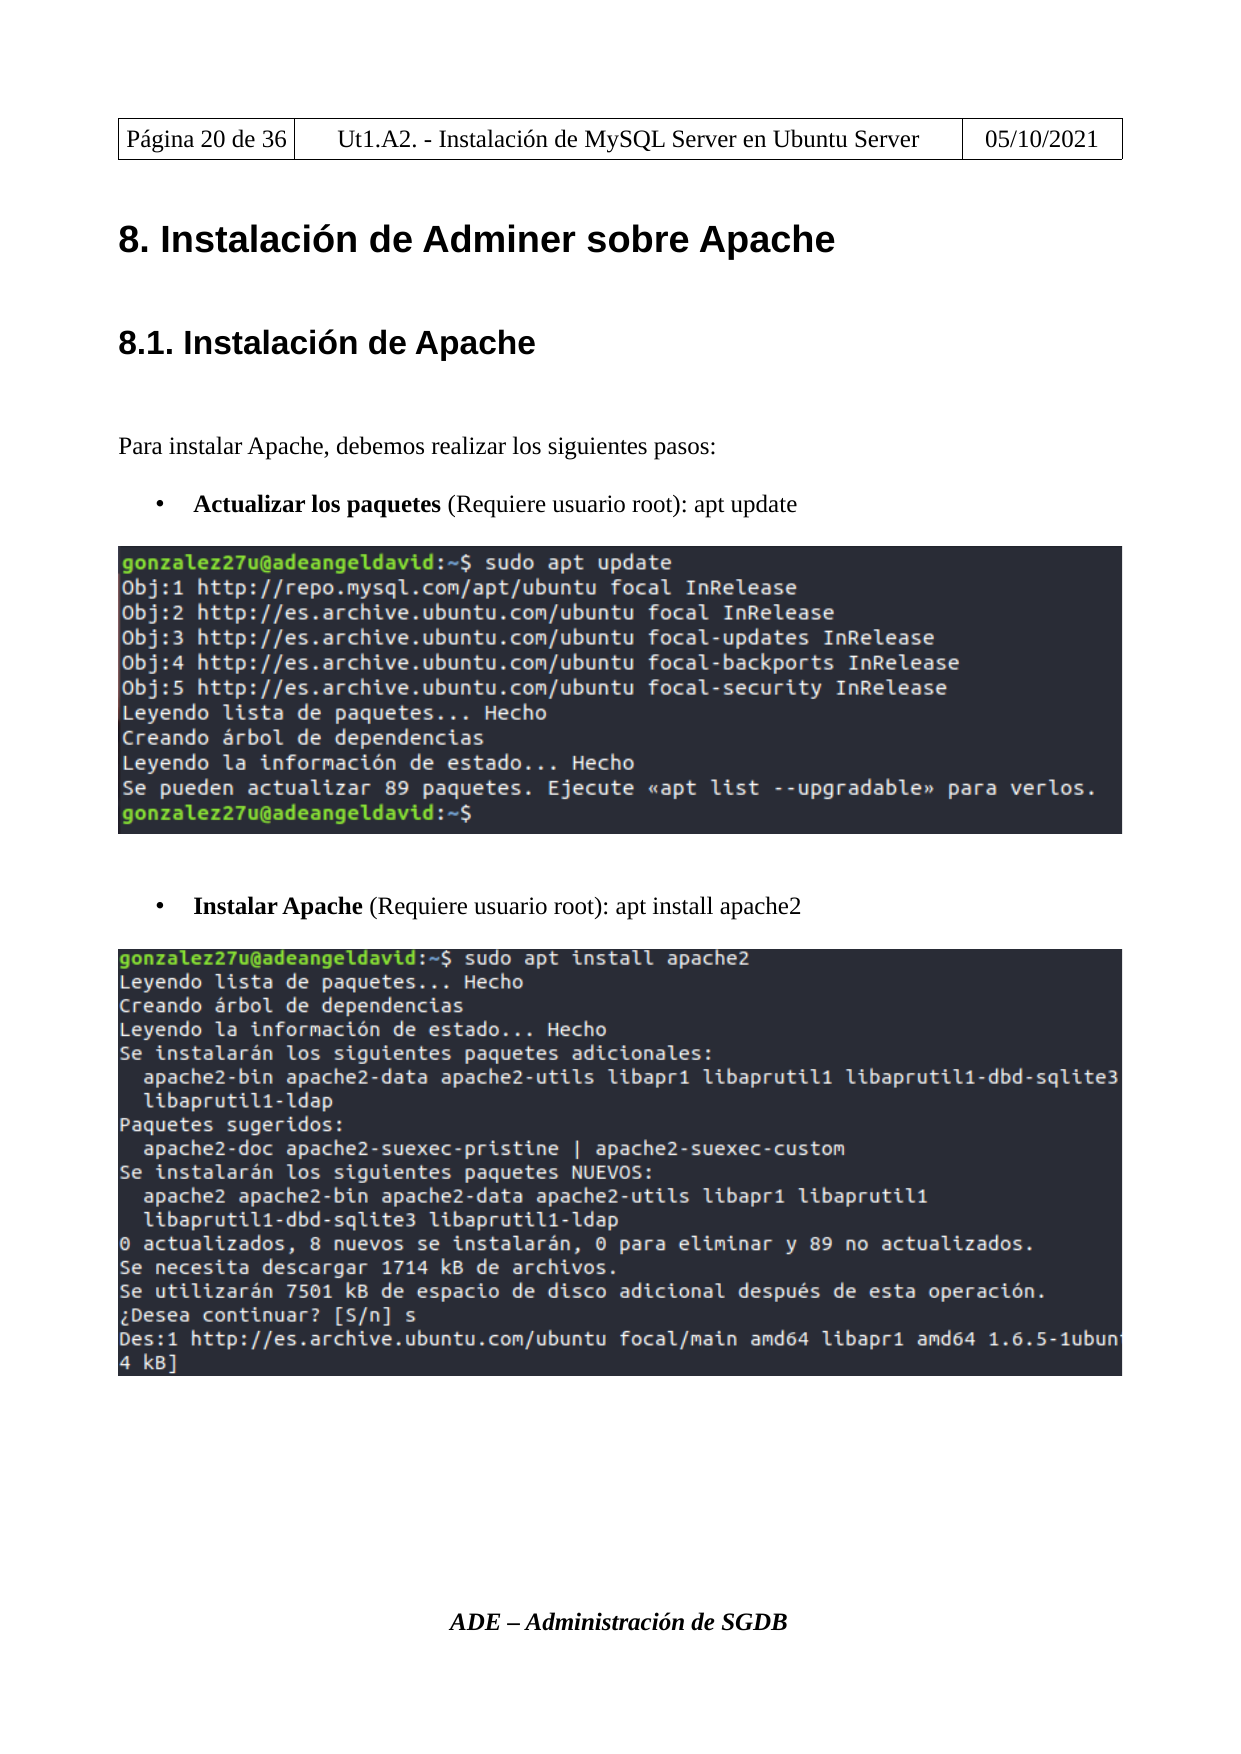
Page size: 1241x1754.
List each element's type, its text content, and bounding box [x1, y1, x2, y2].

text Para instalar Apache, debemos realizar los siguientes pasos: [118, 431, 1122, 460]
subtitle 8. Instalación de Adminer sobre Apache [118, 217, 1122, 260]
picture [118, 949, 1123, 1376]
subtitle 8.1. Instalación de Apache [118, 322, 1122, 361]
list Instalar Apache (Requiere usuario root): apt install apache2 [156, 891, 1122, 920]
picture [118, 546, 1123, 834]
list Actualizar los paquetes (Requiere usuario root): apt update [156, 489, 1122, 517]
